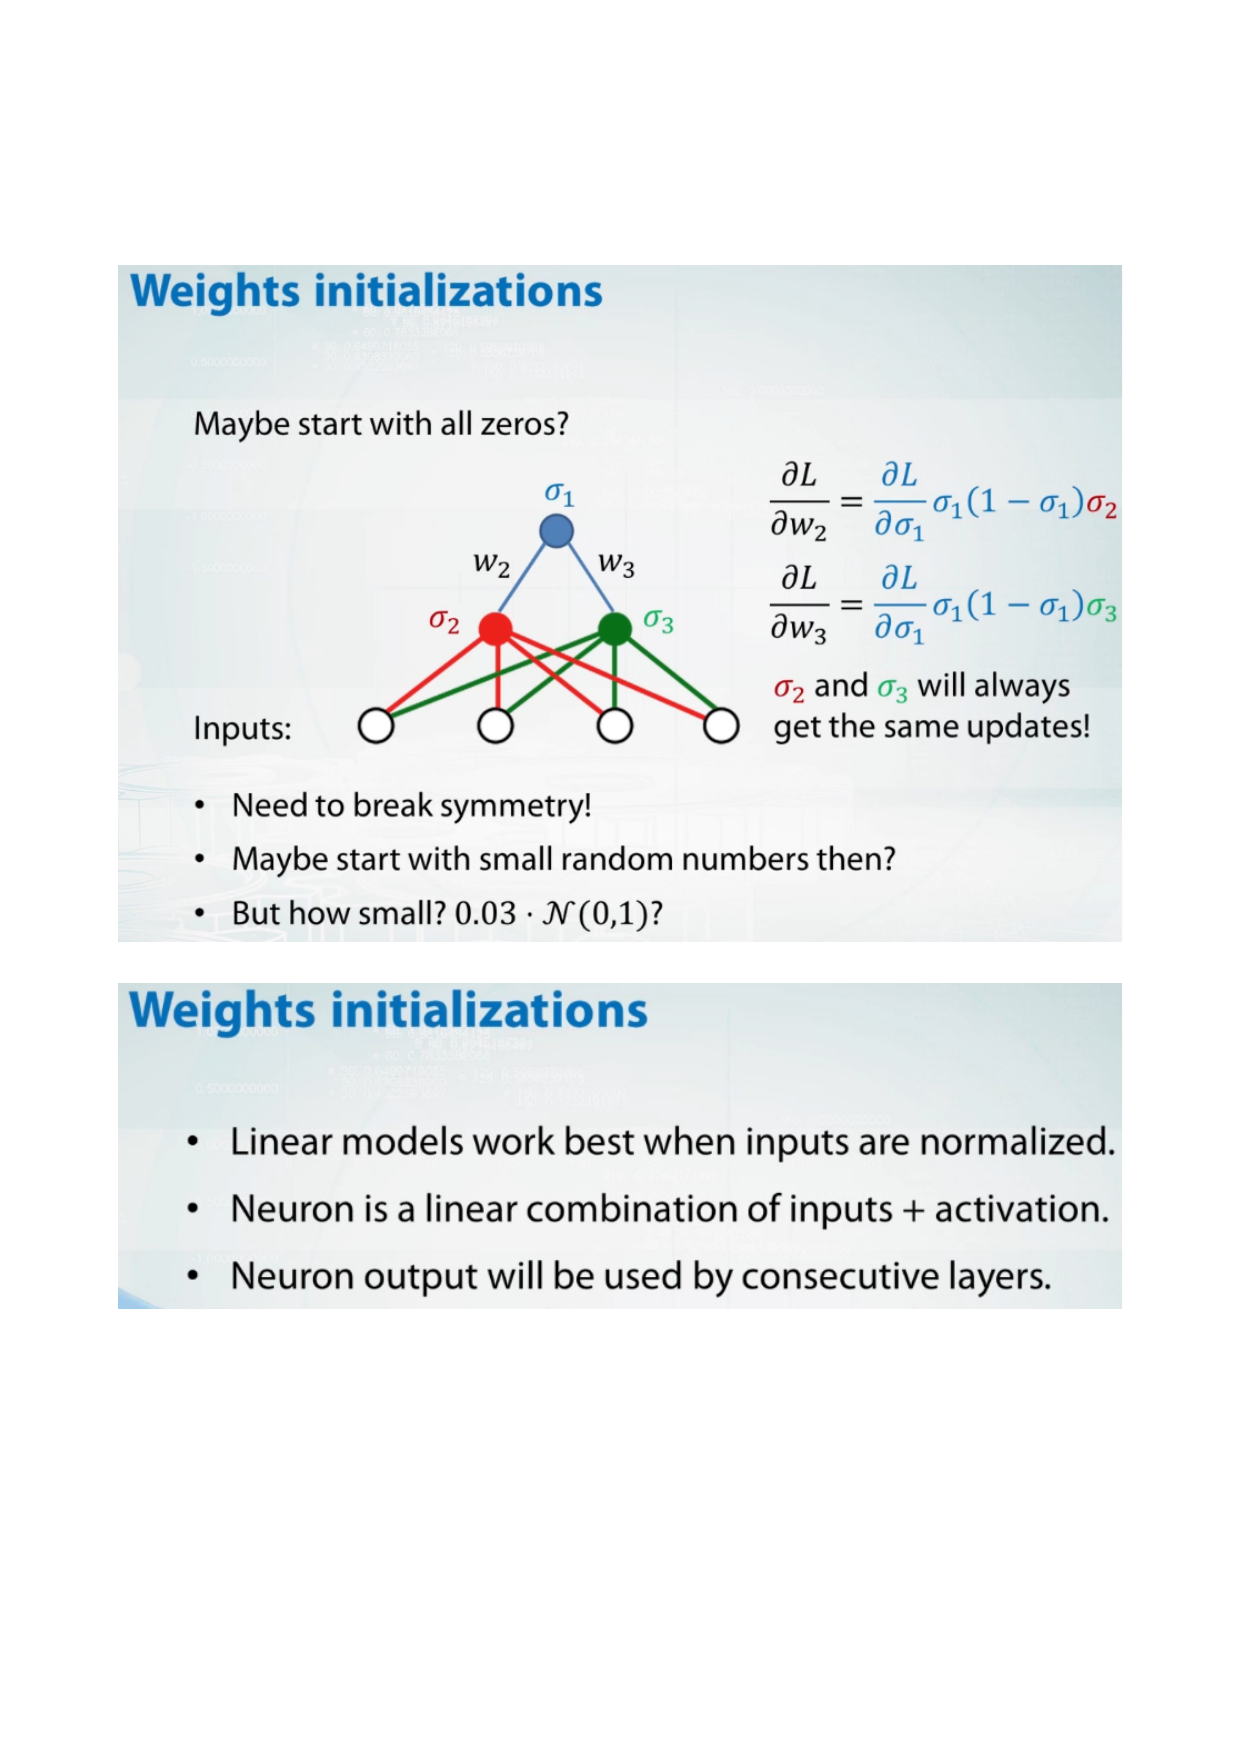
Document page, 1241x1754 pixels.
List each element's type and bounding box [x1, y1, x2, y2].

picture [118, 265, 1123, 942]
picture [118, 983, 1123, 1309]
